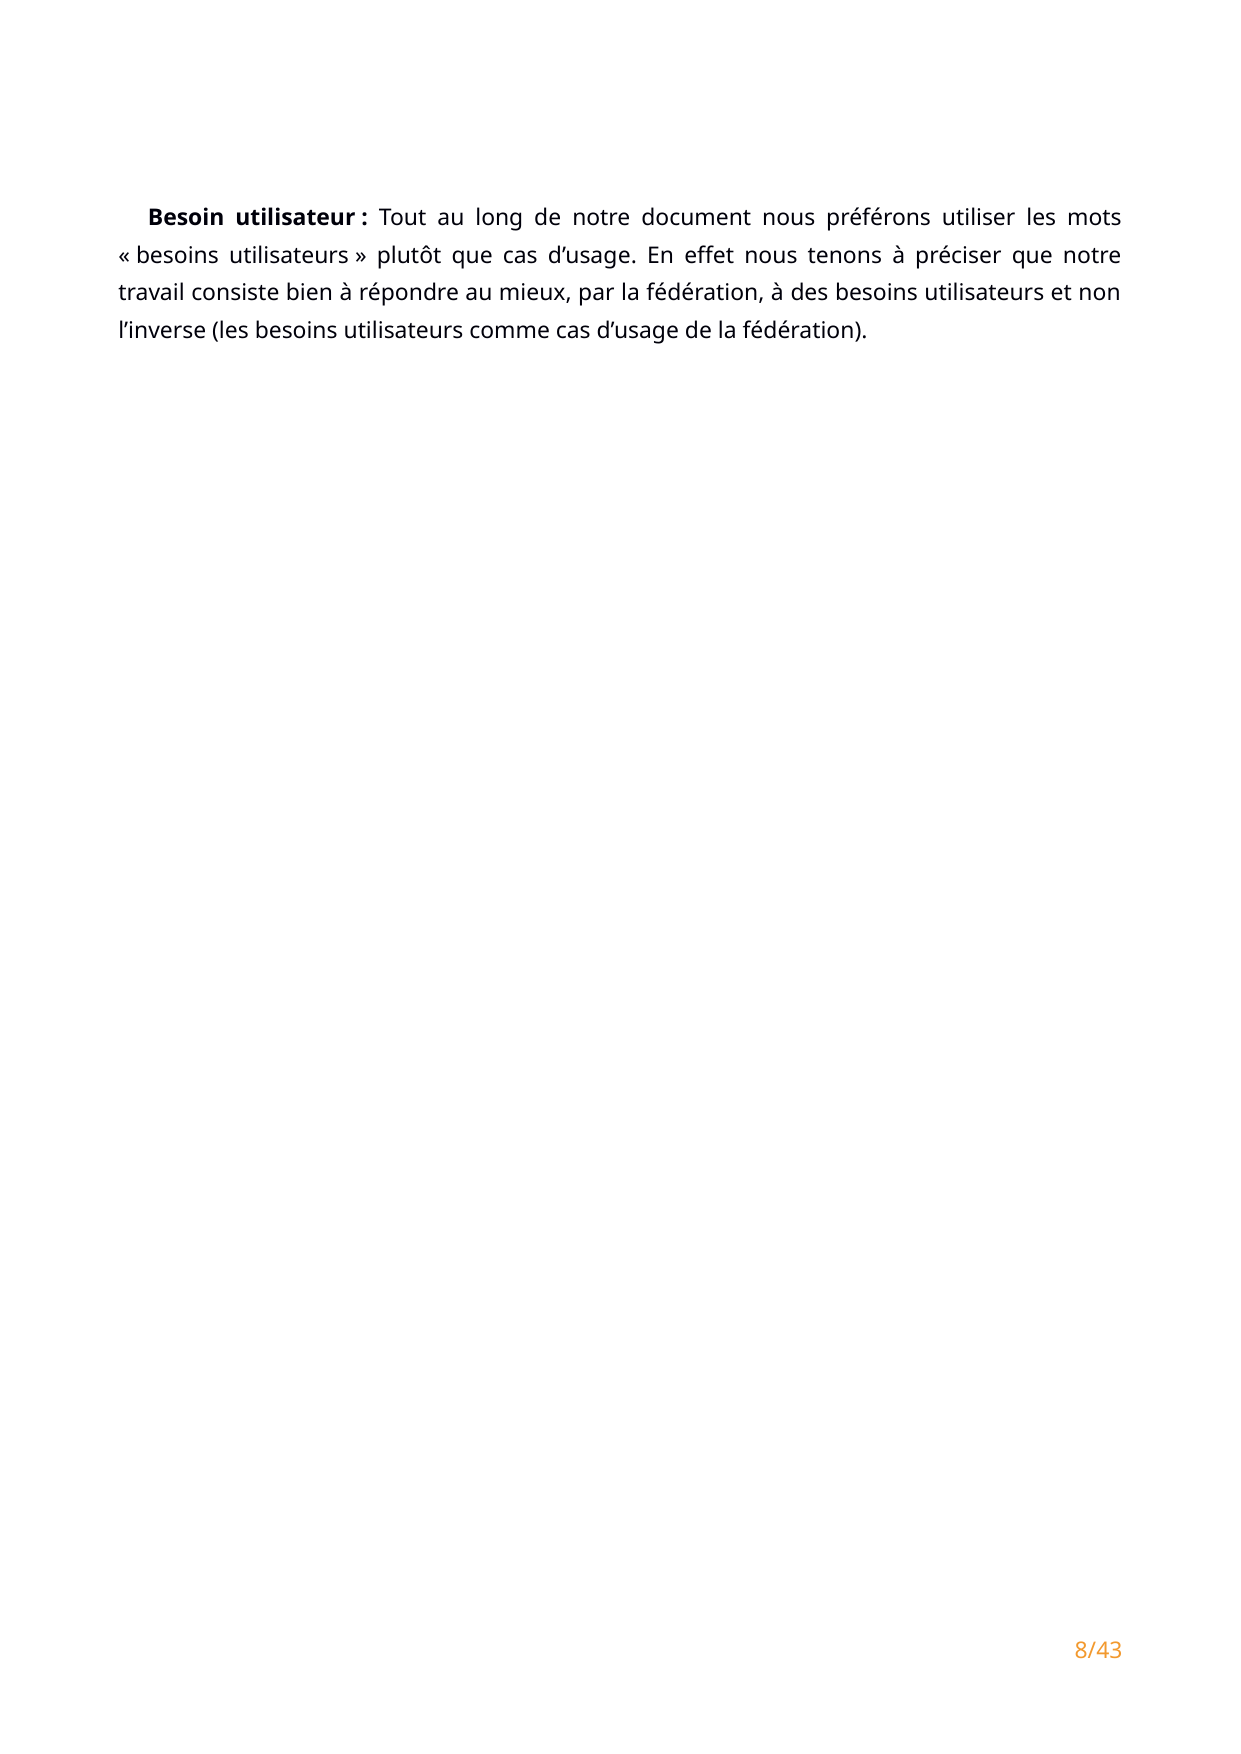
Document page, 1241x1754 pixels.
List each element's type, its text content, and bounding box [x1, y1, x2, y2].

text Besoin utilisateur : Tout au long de notre document nous préférons utiliser les mots « besoins utilisateurs » plutôt que cas d’usage. En effet nous tenons à préciser que notre travail consiste bien à répondre au mieux, par la fédération, à des besoins utilisateurs et non l’inverse (les besoins utilisateurs comme cas d’usage de la fédération). [118, 201, 1122, 345]
